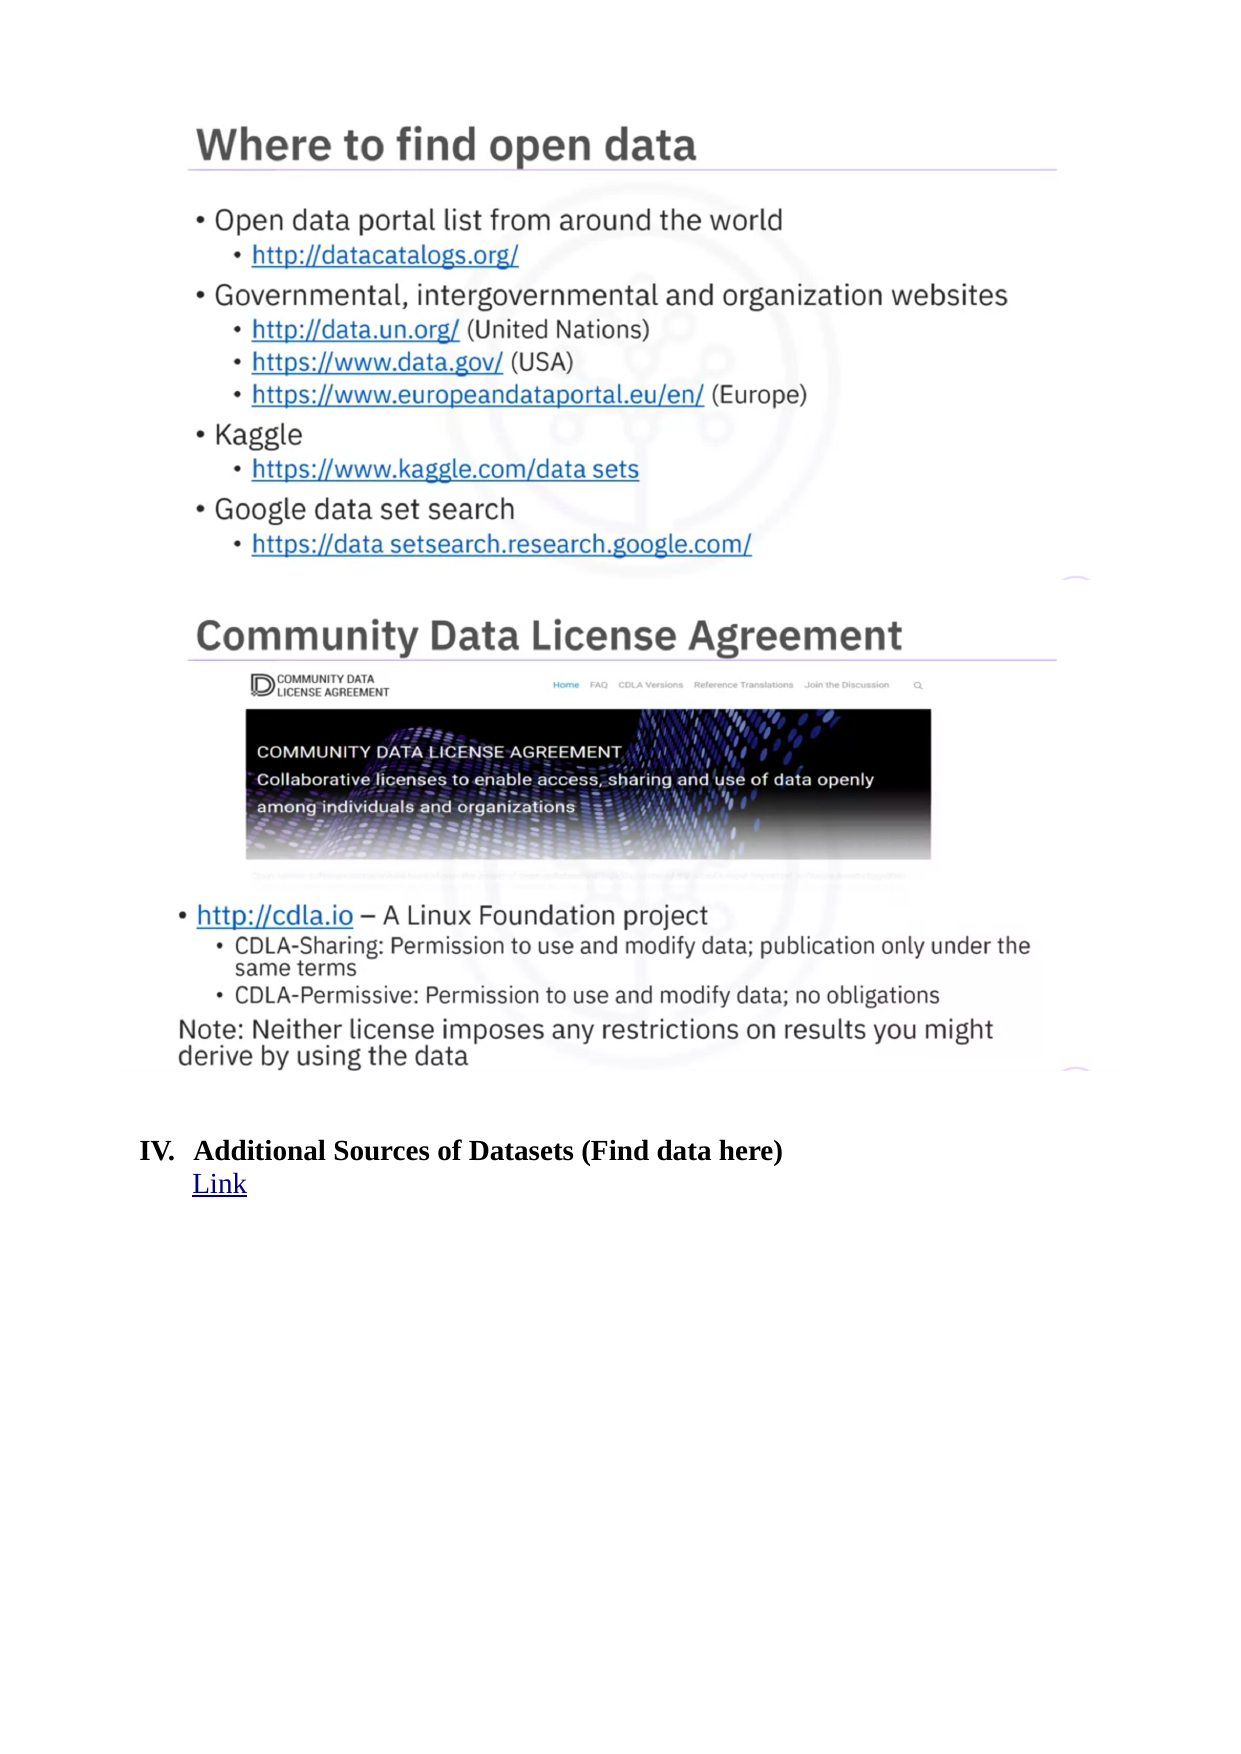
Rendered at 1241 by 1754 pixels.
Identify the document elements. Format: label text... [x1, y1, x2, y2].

text Link [118, 1166, 1122, 1200]
list Additional Sources of Datasets (Find data here) [175, 1133, 1122, 1166]
